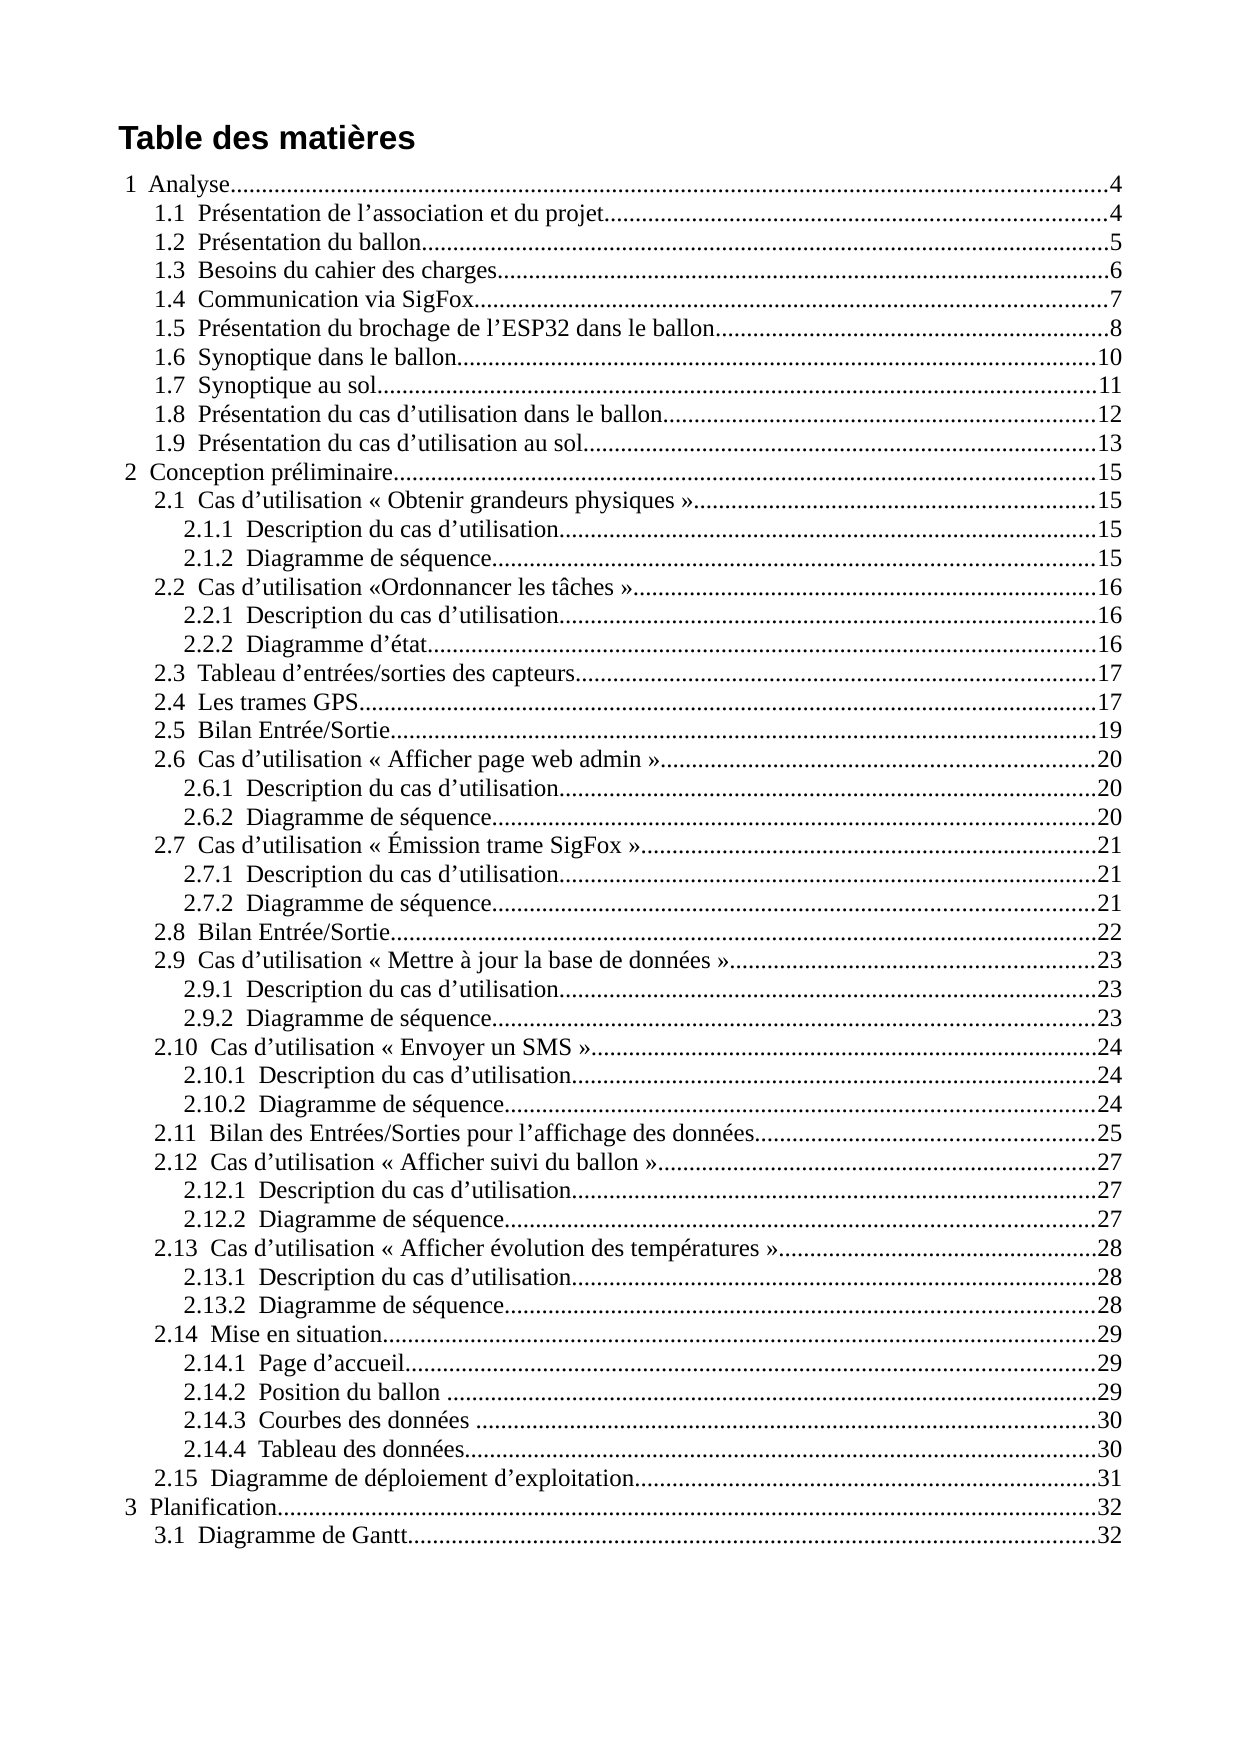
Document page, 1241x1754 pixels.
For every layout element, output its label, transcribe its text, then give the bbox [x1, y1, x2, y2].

text 3 Planification 32 [118, 1492, 1122, 1520]
text 1.2 Présentation du ballon 5 [148, 227, 1122, 255]
text 2.10 Cas d’utilisation « Envoyer un SMS » 24 [148, 1032, 1122, 1060]
text 2.10.1 Description du cas d’utilisation 24 [177, 1060, 1122, 1089]
text 1.1 Présentation de l’association et du projet 4 [148, 198, 1122, 227]
text 1.7 Synoptique au sol 11 [148, 370, 1122, 399]
text 1.3 Besoins du cahier des charges 6 [148, 255, 1122, 284]
subtitle Table des matières [118, 118, 1122, 157]
text 2.7.2 Diagramme de séquence 21 [177, 888, 1122, 917]
text 1.6 Synoptique dans le ballon 10 [148, 342, 1122, 370]
text 2.3 Tableau d’entrées/sorties des capteurs 17 [148, 658, 1122, 687]
text 2.14.2 Position du ballon 29 [177, 1377, 1122, 1405]
text 2.13.1 Description du cas d’utilisation 28 [177, 1262, 1122, 1290]
text 2.8 Bilan Entrée/Sortie 22 [148, 917, 1122, 945]
text 1.5 Présentation du brochage de l’ESP32 dans le ballon 8 [148, 313, 1122, 342]
text 2.9 Cas d’utilisation « Mettre à jour la base de données » 23 [148, 945, 1122, 974]
text 1.9 Présentation du cas d’utilisation au sol 13 [148, 428, 1122, 457]
text 2.12 Cas d’utilisation « Afficher suivi du ballon » 27 [148, 1147, 1122, 1175]
text 2.14 Mise en situation 29 [148, 1319, 1122, 1348]
text 2.2.2 Diagramme d’état 16 [177, 629, 1122, 658]
text 2.12.2 Diagramme de séquence 27 [177, 1204, 1122, 1233]
text 2.6.2 Diagramme de séquence 20 [177, 802, 1122, 830]
text 2.7.1 Description du cas d’utilisation 21 [177, 859, 1122, 888]
text 2.13 Cas d’utilisation « Afficher évolution des températures » 28 [148, 1233, 1122, 1262]
text 2.12.1 Description du cas d’utilisation 27 [177, 1175, 1122, 1204]
text 2.1.2 Diagramme de séquence 15 [177, 543, 1122, 572]
text 3.1 Diagramme de Gantt 32 [148, 1520, 1122, 1549]
text 2.9.2 Diagramme de séquence 23 [177, 1003, 1122, 1032]
text 2.9.1 Description du cas d’utilisation 23 [177, 974, 1122, 1003]
text 2.14.3 Courbes des données 30 [177, 1405, 1122, 1434]
text 2.6.1 Description du cas d’utilisation 20 [177, 773, 1122, 802]
text 2.7 Cas d’utilisation « Émission trame SigFox » 21 [148, 830, 1122, 859]
text 2.2 Cas d’utilisation «Ordonnancer les tâches » 16 [148, 572, 1122, 600]
text 2.14.1 Page d’accueil 29 [177, 1348, 1122, 1377]
text 1.8 Présentation du cas d’utilisation dans le ballon 12 [148, 399, 1122, 428]
text 2.13.2 Diagramme de séquence 28 [177, 1290, 1122, 1319]
text 2.1 Cas d’utilisation « Obtenir grandeurs physiques » 15 [148, 485, 1122, 514]
text 2.10.2 Diagramme de séquence 24 [177, 1089, 1122, 1118]
text 1.4 Communication via SigFox 7 [148, 284, 1122, 313]
text 1 Analyse 4 [118, 169, 1122, 198]
text 2.5 Bilan Entrée/Sortie 19 [148, 715, 1122, 744]
text 2.11 Bilan des Entrées/Sorties pour l’affichage des données 25 [148, 1118, 1122, 1147]
text 2.6 Cas d’utilisation « Afficher page web admin » 20 [148, 744, 1122, 773]
text 2 Conception préliminaire 15 [118, 457, 1122, 485]
text 2.4 Les trames GPS 17 [148, 687, 1122, 715]
text 2.15 Diagramme de déploiement d’exploitation 31 [148, 1463, 1122, 1492]
text 2.1.1 Description du cas d’utilisation 15 [177, 514, 1122, 543]
text 2.2.1 Description du cas d’utilisation 16 [177, 600, 1122, 629]
text 2.14.4 Tableau des données 30 [177, 1434, 1122, 1463]
